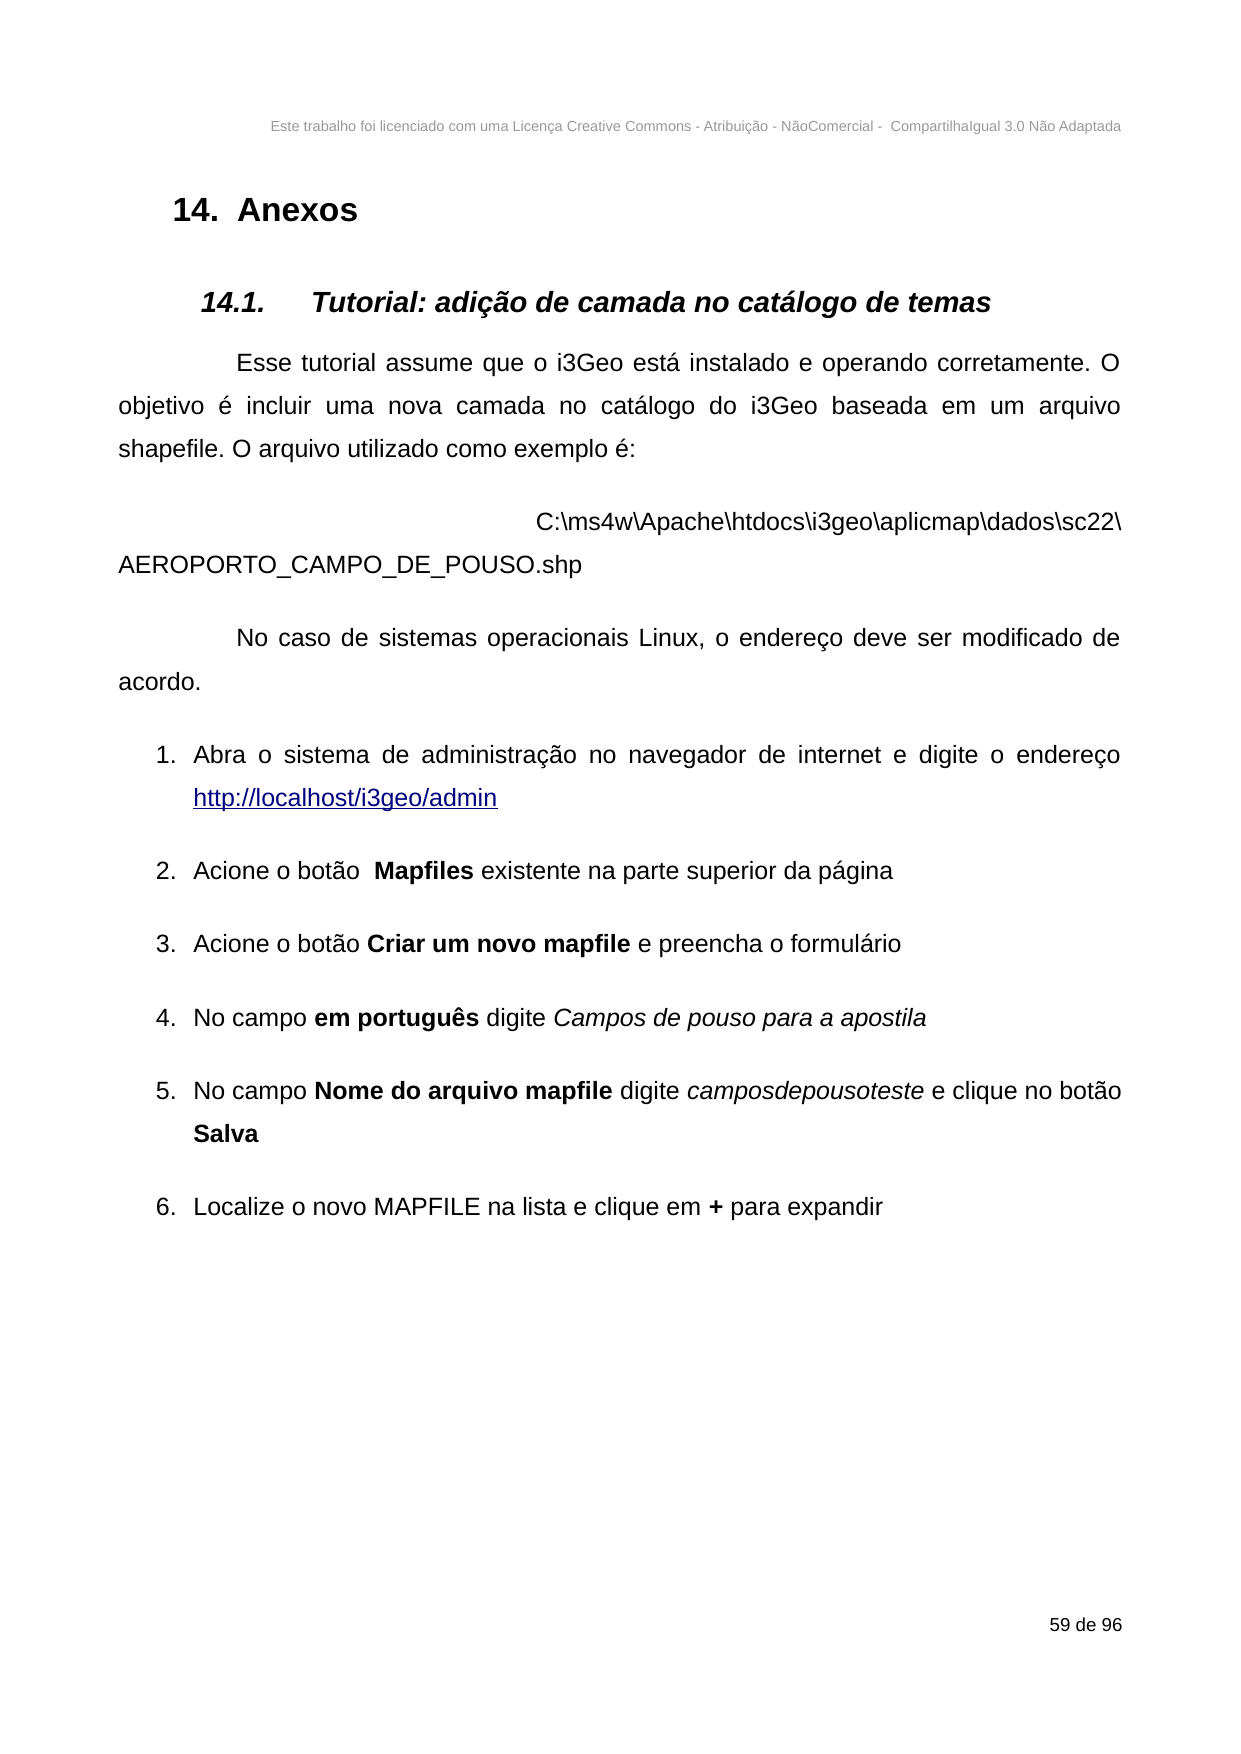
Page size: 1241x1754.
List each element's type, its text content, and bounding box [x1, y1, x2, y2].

list Acione o botão Criar um novo mapfile e preencha o formulário [156, 929, 1122, 958]
list No campo em português digite Campos de pouso para a apostila [156, 1003, 1122, 1031]
text C:\ms4w\Apache\htdocs\i3geo\aplicmap\dados\sc22\AEROPORTO_CAMPO_DE_POUSO.shp [118, 507, 1122, 579]
list Localize o novo MAPFILE na lista e clique em + para expandir [156, 1192, 1122, 1221]
list Acione o botão Mapfiles existente na parte superior da página [156, 856, 1122, 885]
list Abra o sistema de administração no navegador de internet e digite o endereço http://localhost/i3geo/admin [156, 740, 1122, 812]
list No campo Nome do arquivo mapfile digite camposdepousoteste e clique no botão Salva [156, 1076, 1122, 1148]
subtitle Anexos [163, 189, 1077, 228]
subtitle Tutorial: adição de camada no catálogo de temas [163, 285, 1077, 318]
text No caso de sistemas operacionais Linux, o endereço deve ser modificado de acordo. [118, 623, 1122, 695]
text Esse tutorial assume que o i3Geo está instalado e operando corretamente. O objetivo é incluir uma nova camada no catálogo do i3Geo baseada em um arquivo shapefile. O arquivo utilizado como exemplo é: [118, 348, 1122, 463]
